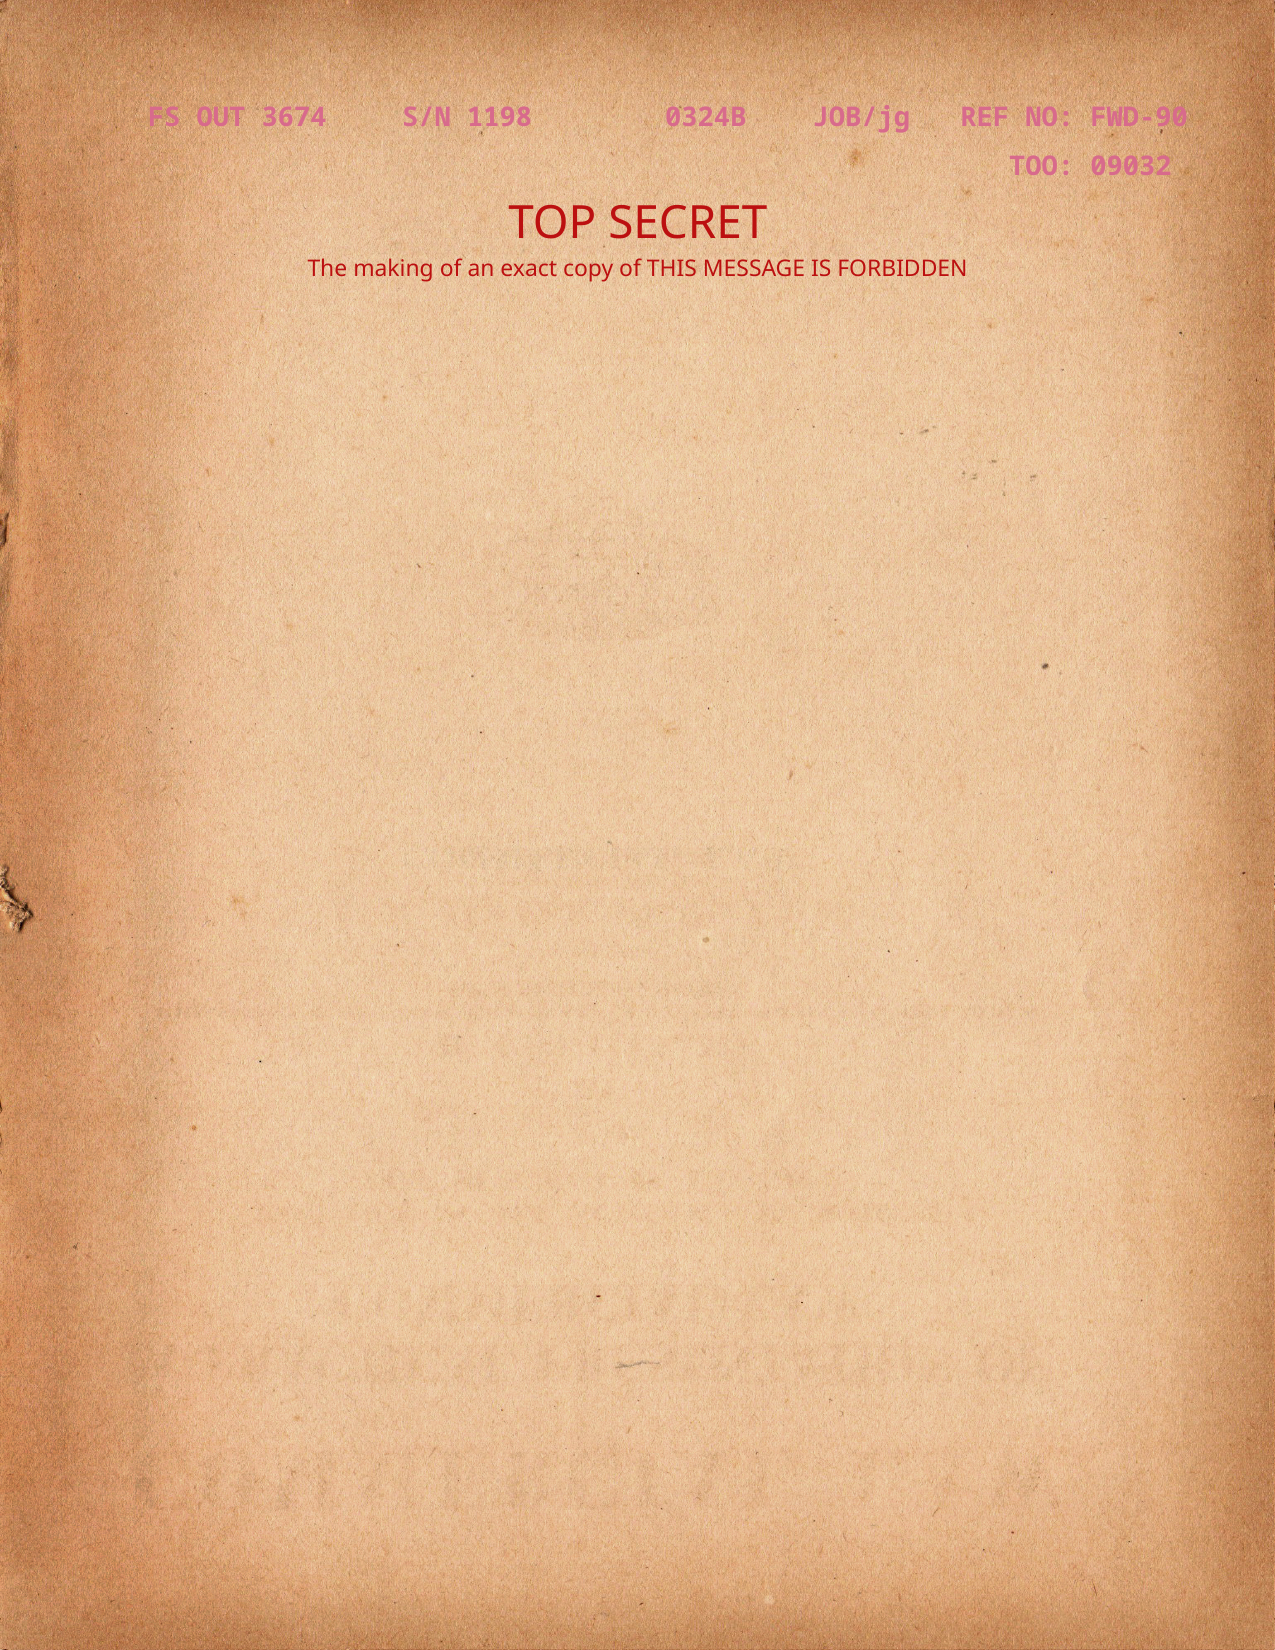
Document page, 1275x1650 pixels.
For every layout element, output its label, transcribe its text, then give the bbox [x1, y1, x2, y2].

text FS OUT 3674 S/N 1198 0324B JOB/jg REF NO: FWD-90 [148, 97, 1275, 134]
picture [0, 0, 1275, 189]
text TOP SECRET [0, 189, 1275, 251]
text TOO: 09032 [148, 146, 1275, 183]
picture [0, 283, 1275, 1650]
text The making of an exact copy of THIS MESSAGE IS FORBIDDEN [0, 251, 1275, 283]
